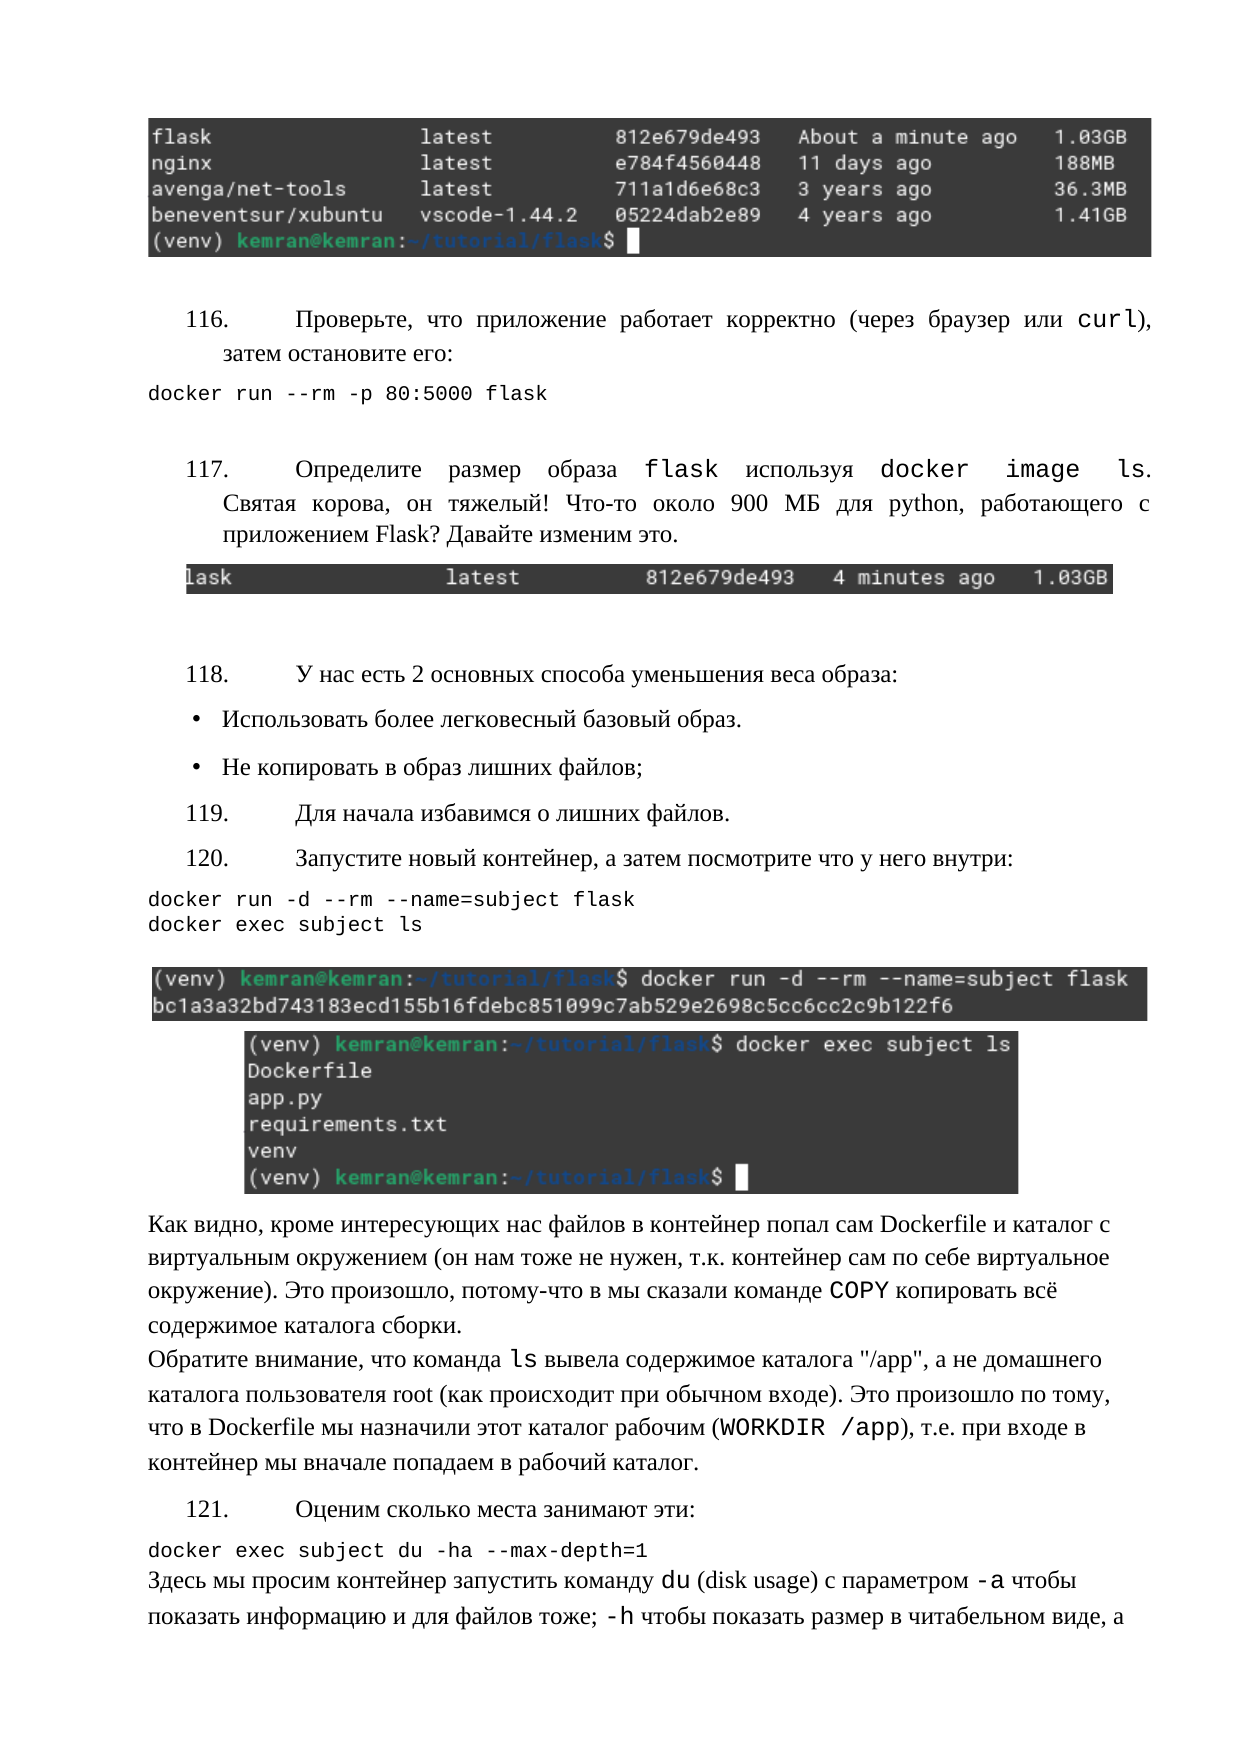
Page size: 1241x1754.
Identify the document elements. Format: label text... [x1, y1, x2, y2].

list Использовать более легковесный базовый образ. [192, 704, 1152, 733]
picture [243, 1031, 1019, 1194]
picture [147, 118, 1152, 257]
list Для начала избавимся о лишних файлов. [185, 798, 1152, 826]
list У нас есть 2 основных способа уменьшения веса образа: [185, 659, 1152, 687]
text docker run --rm -p 80:5000 flask [148, 383, 1152, 407]
text docker exec subject ls [148, 914, 1152, 938]
picture [152, 967, 1148, 1021]
text Здесь мы просим контейнер запустить команду du (disk usage) с параметром -a чтобы показать информацию и для файлов тоже; -h чтобы показать размер в читабельном виде, а [148, 1566, 1152, 1632]
text docker run -d --rm --name=subject flask [148, 889, 1152, 912]
list Запустите новый контейнер, а затем посмотрите что у него внутри: [185, 843, 1152, 872]
list Определите размер образа flask используя docker image ls. Святая корова, он тяжелый! Что-то около 900 МБ для python, работающего с приложением Flask? Давайте изменим это. [185, 454, 1152, 547]
list Оценим сколько места занимают эти: [185, 1494, 1152, 1523]
text docker exec subject du -ha --max-depth=1 [148, 1540, 1152, 1564]
list Не копировать в образ лишних файлов; [192, 752, 1152, 781]
list Проверьте, что приложение работает корректно (через браузер или curl), затем остановите его: [185, 304, 1152, 366]
text Как видно, кроме интересующих нас файлов в контейнер попал сам Dockerfile и каталог с виртуальным окружением (он нам тоже не нужен, т.к. контейнер сам по себе виртуальное окружение). Это произошло, потому-что в мы сказали команде COPY копировать всё содержимое каталога сборки. Обратите внимание, что команда ls вывела содержимое каталога "/app", а не домашнего каталога пользователя root (как происходит при обычном входе). Это произошло по тому, что в Dockerfile мы назначили этот каталог рабочим (WORKDIR /app), т.е. при входе в контейнер мы вначале попадаем в рабочий каталог. [148, 1209, 1152, 1476]
picture [186, 564, 1113, 594]
